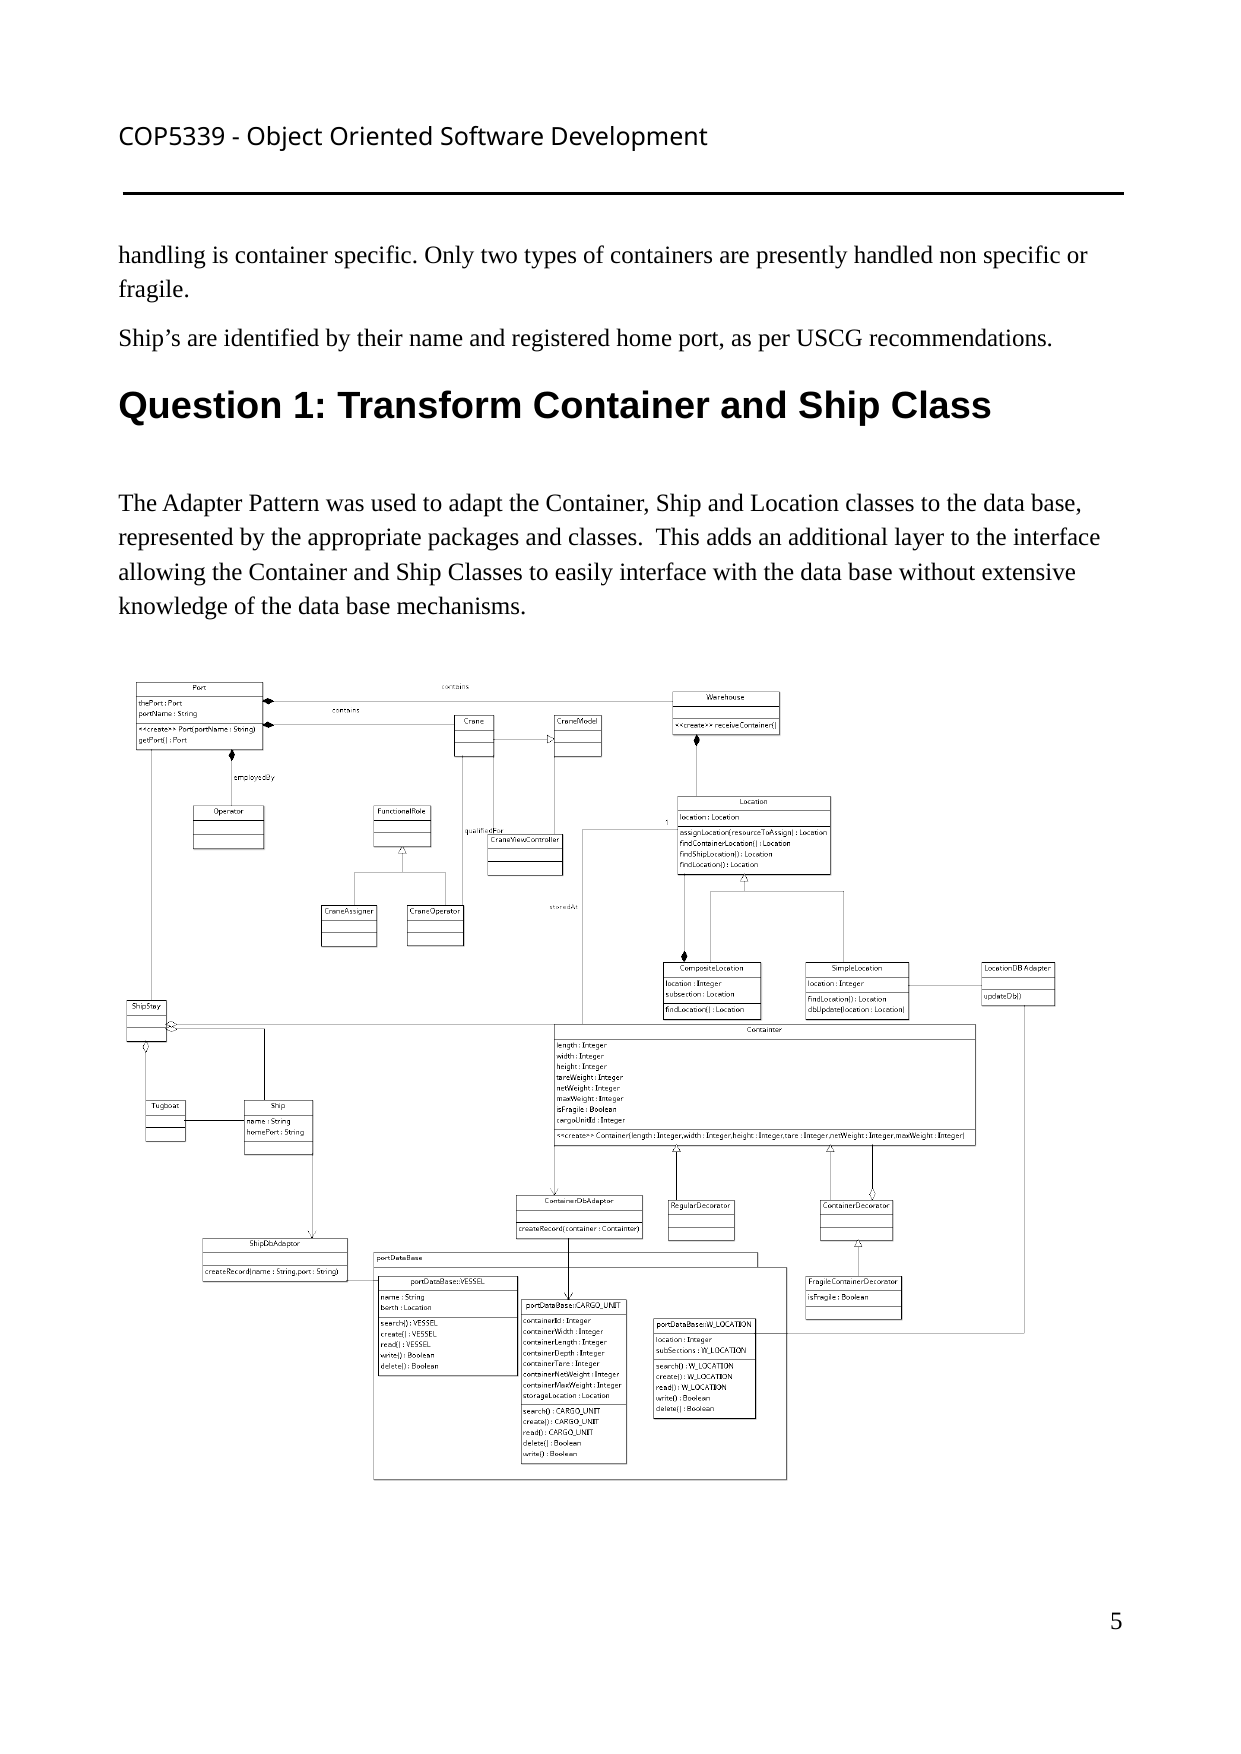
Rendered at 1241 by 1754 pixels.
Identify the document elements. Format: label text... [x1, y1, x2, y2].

subtitle Question 1: Transform Container and Ship Class [118, 383, 1122, 426]
text The Adapter Pattern was used to adapt the Container, Ship and Location classes to the data base, represented by the appropriate packages and classes. This adds an additional layer to the interface allowing the Container and Ship Classes to easily interface with the data base without extensive knowledge of the data base mechanisms. [118, 488, 1122, 620]
text handling is container specific. Only two types of containers are presently handled non specific or fragile. [118, 240, 1122, 303]
text Ship’s are identified by their name and registered home port, as per USCG recommendations. [118, 323, 1122, 352]
picture [112, 672, 1117, 1494]
